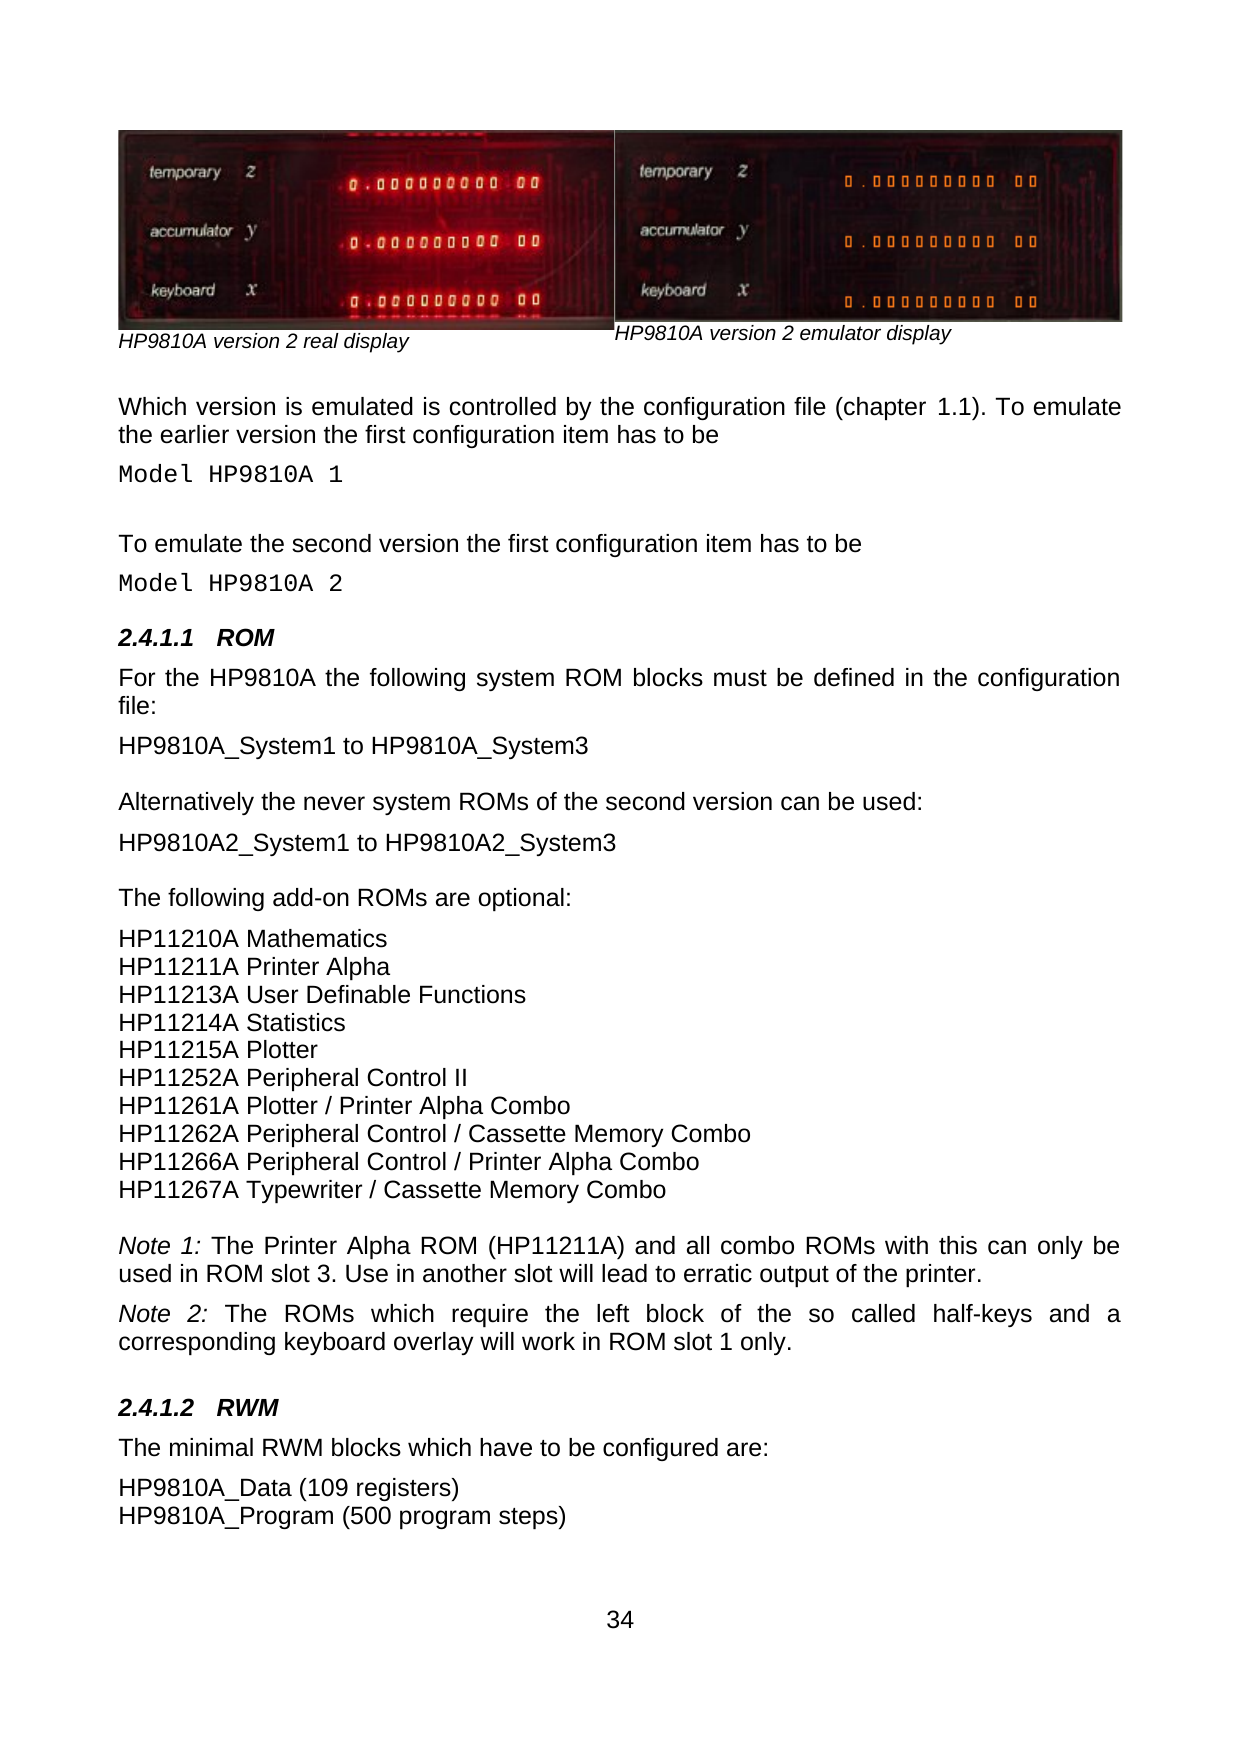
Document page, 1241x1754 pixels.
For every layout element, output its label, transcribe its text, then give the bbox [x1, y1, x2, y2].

text HP11266A Peripheral Control / Printer Alpha Combo [118, 1148, 1122, 1176]
text HP9810A2_System1 to HP9810A2_System3 [118, 828, 1122, 856]
text HP11213A User Definable Functions [118, 981, 1122, 1008]
text HP11262A Peripheral Control / Cassette Memory Combo [118, 1120, 1122, 1148]
text HP11211A Printer Alpha [118, 953, 1122, 981]
text HP11214A Statistics [118, 1008, 1122, 1036]
text Which version is emulated is controlled by the configuration file (chapter 1.1). To emulate the earlier version the first configuration item has to be [118, 393, 1122, 449]
text Model HP9810A 1 [118, 461, 1122, 489]
text HP11261A Plotter / Printer Alpha Combo [118, 1092, 1122, 1120]
text HP9810A_Data (109 registers) HP9810A_Program (500 program steps) [118, 1474, 1122, 1530]
text The following add-on ROMs are optional: [118, 884, 1122, 912]
text Model HP9810A 2 [118, 570, 1122, 599]
text To emulate the second version the first configuration item has to be [118, 530, 1122, 558]
text Alternatively the never system ROMs of the second version can be used: [118, 788, 1122, 816]
text Note 1: The Printer Alpha ROM (HP11211A) and all combo ROMs with this can only be used in ROM slot 3. Use in another slot will lead to erratic output of the printer. [118, 1232, 1122, 1288]
text HP11267A Typewriter / Cassette Memory Combo [118, 1176, 1122, 1204]
text Note 2: The ROMs which require the left block of the so called half-keys and a corresponding keyboard overlay will work in ROM slot 1 only. [118, 1300, 1122, 1356]
subtitle RWM [118, 1393, 1122, 1421]
text HP9810A version 2 emulator display [614, 322, 1122, 345]
text For the HP9810A the following system ROM blocks must be defined in the configuration file: [118, 664, 1122, 720]
text The minimal RWM blocks which have to be configured are: [118, 1434, 1122, 1462]
text HP9810A version 2 real display [118, 330, 626, 352]
text HP11215A Plotter [118, 1036, 1122, 1064]
subtitle ROM [118, 624, 1122, 651]
text HP11252A Peripheral Control II [118, 1064, 1122, 1092]
text HP11210A Mathematics [118, 925, 1122, 953]
picture [118, 130, 1123, 330]
text HP9810A_System1 to HP9810A_System3 [118, 732, 1122, 760]
